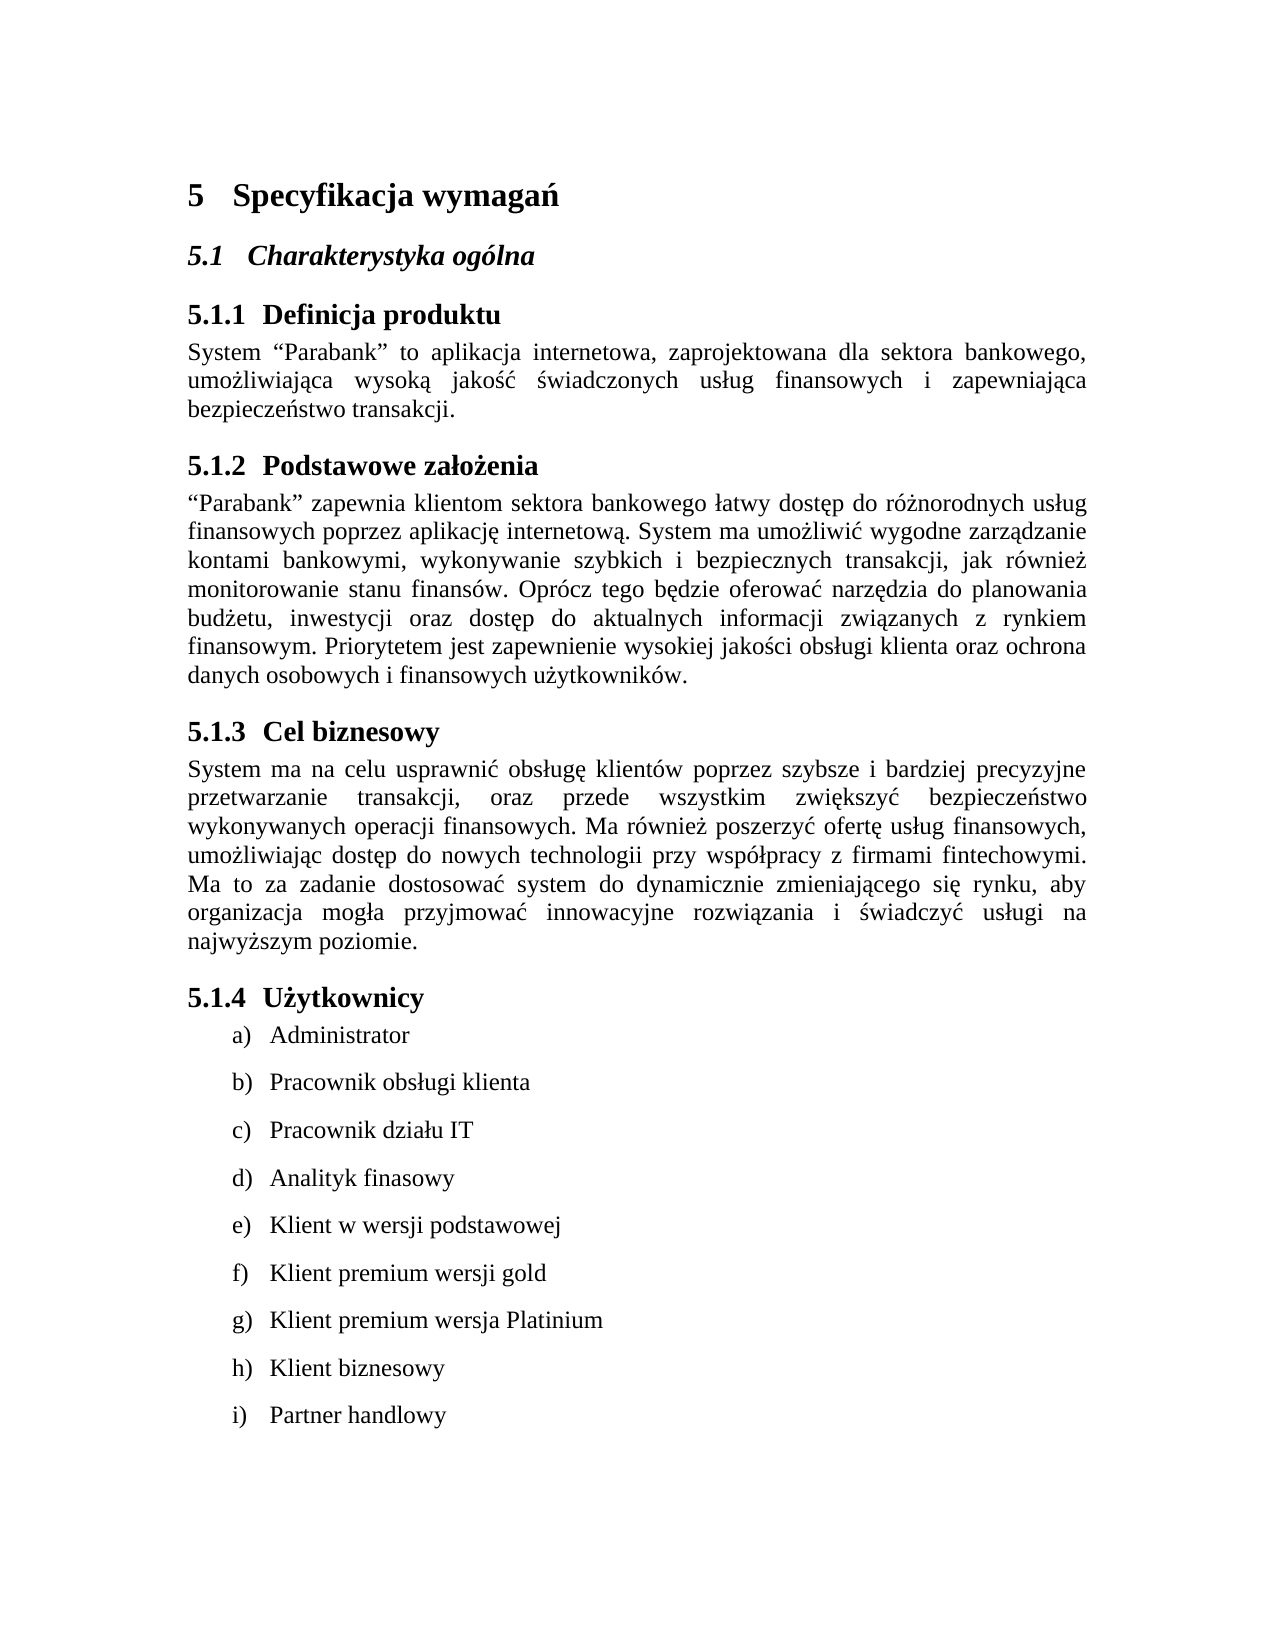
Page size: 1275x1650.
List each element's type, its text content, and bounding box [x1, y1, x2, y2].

list Administrator [232, 1020, 1087, 1048]
subtitle Cel biznesowy [187, 714, 1087, 747]
list Klient biznesowy [232, 1353, 1087, 1382]
text “Parabank” zapewnia klientom sektora bankowego łatwy dostęp do różnorodnych usług finansowych poprzez aplikację internetową. System ma umożliwić wygodne zarządzanie kontami bankowymi, wykonywanie szybkich i bezpiecznych transakcji, jak również monitorowanie stanu finansów. Oprócz tego będzie oferować narzędzia do planowania budżetu, inwestycji oraz dostęp do aktualnych informacji związanych z rynkiem finansowym. Priorytetem jest zapewnienie wysokiej jakości obsługi klienta oraz ochrona danych osobowych i finansowych użytkowników. [187, 488, 1087, 689]
list Klient premium wersji gold [232, 1258, 1087, 1287]
list Partner handlowy [232, 1401, 1087, 1429]
subtitle Definicja produktu [187, 297, 1087, 330]
text System “Parabank” to aplikacja internetowa, zaprojektowana dla sektora bankowego, umożliwiająca wysoką jakość świadczonych usług finansowych i zapewniająca bezpieczeństwo transakcji. [187, 337, 1087, 423]
text System ma na celu usprawnić obsługę klientów poprzez szybsze i bardziej precyzyjne przetwarzanie transakcji, oraz przede wszystkim zwiększyć bezpieczeństwo wykonywanych operacji finansowych. Ma również poszerzyć ofertę usług finansowych, umożliwiając dostęp do nowych technologii przy współpracy z firmami fintechowymi. Ma to za zadanie dostosować system do dynamicznie zmieniającego się rynku, aby organizacja mogła przyjmować innowacyjne rozwiązania i świadczyć usługi na najwyższym poziomie. [187, 754, 1087, 955]
list Klient premium wersja Platinium [232, 1305, 1087, 1334]
subtitle Specyfikacja wymagań [187, 175, 1087, 213]
list Pracownik działu IT [232, 1115, 1087, 1144]
list Klient w wersji podstawowej [232, 1210, 1087, 1239]
list Pracownik obsługi klienta [232, 1067, 1087, 1096]
list Analityk finasowy [232, 1163, 1087, 1191]
subtitle Podstawowe założenia [187, 448, 1087, 481]
subtitle Charakterystyka ogólna [187, 238, 1087, 272]
subtitle Użytkownicy [187, 980, 1087, 1013]
